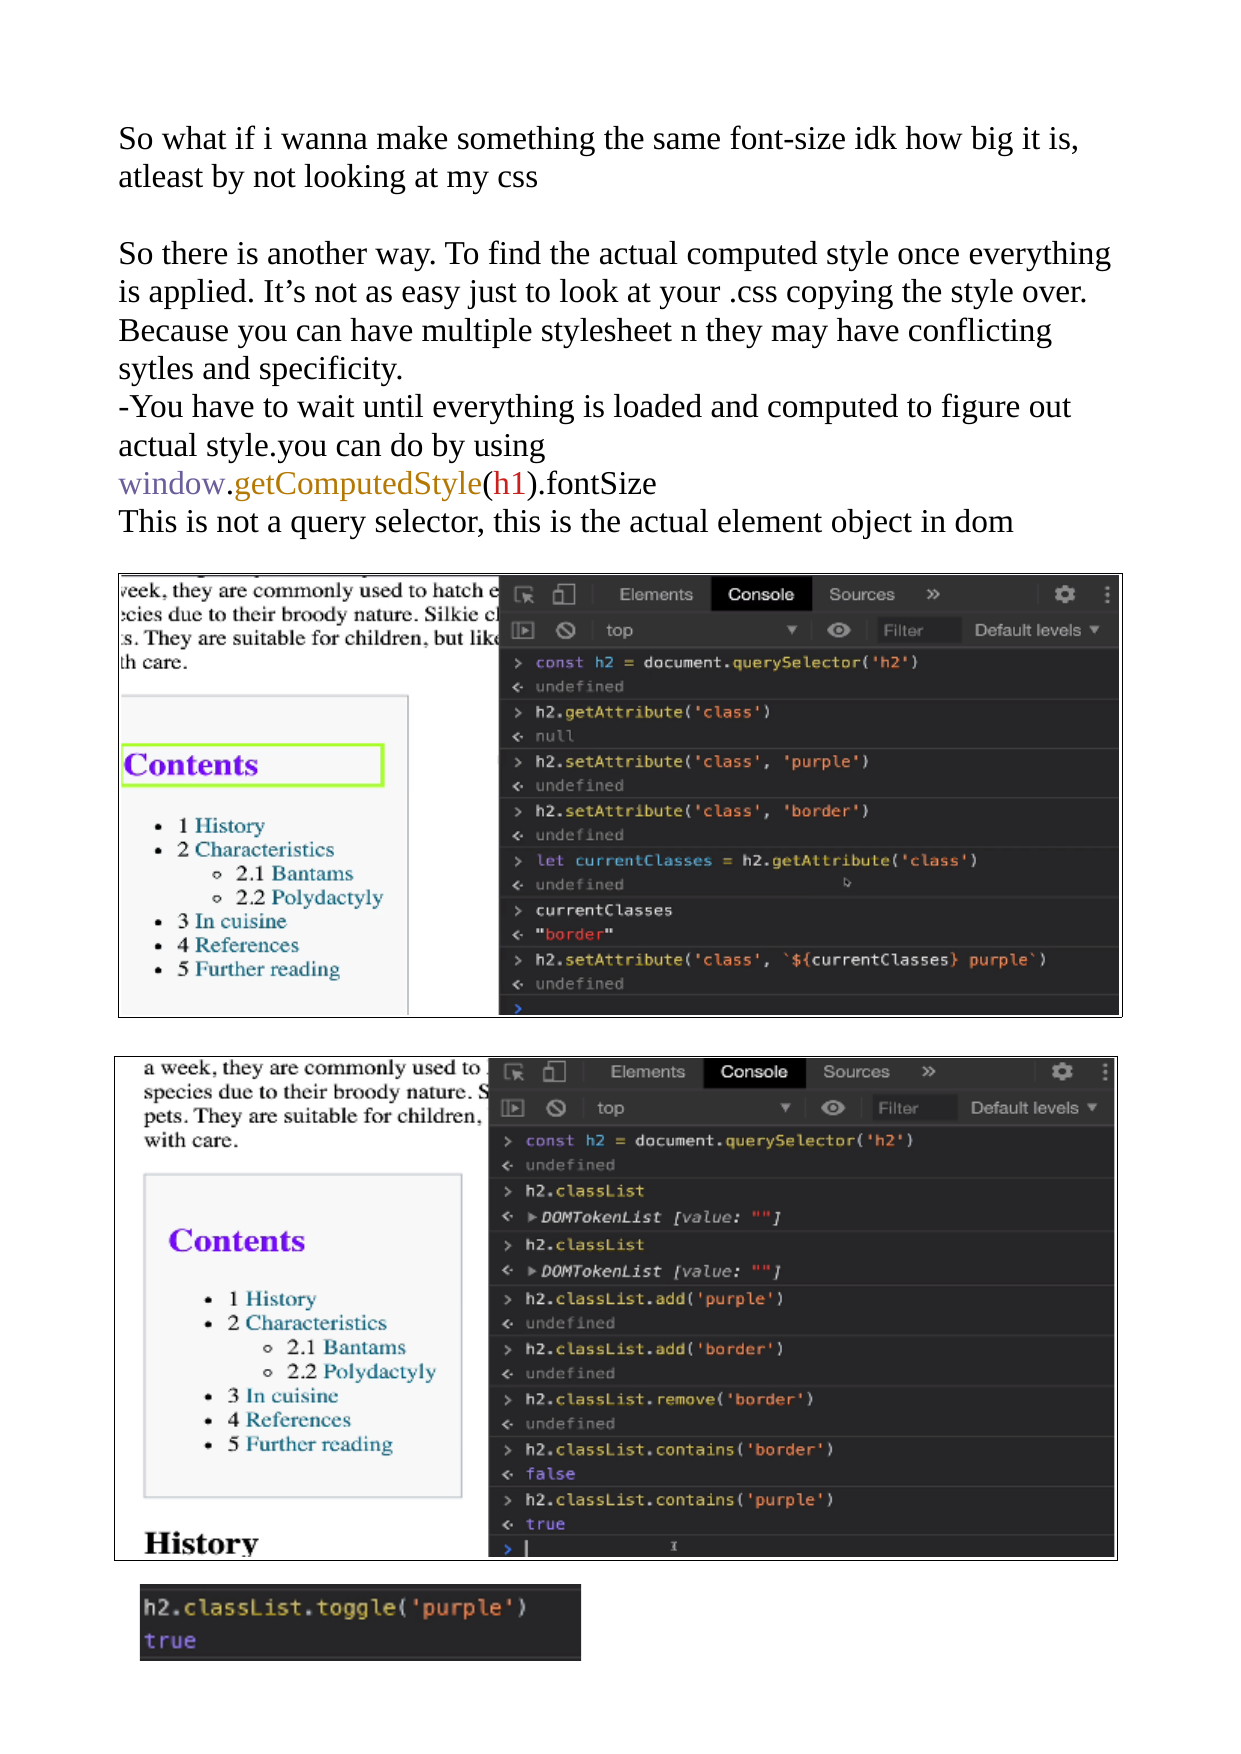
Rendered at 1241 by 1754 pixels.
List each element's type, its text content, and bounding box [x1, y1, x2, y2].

picture [116, 1058, 1115, 1557]
text Because you can have multiple stylesheet n they may have conflicting sytles and specificity. [118, 310, 1122, 386]
text -You have to wait until everything is loaded and computed to figure out actual style.you can do by using [118, 386, 1122, 463]
picture [139, 1584, 582, 1661]
text window.getComputedStyle(h1).fontSize [118, 463, 1122, 501]
text So there is another way. To find the actual computed style once everything is applied. It’s not as easy just to look at your .css copying the style over. [118, 233, 1122, 310]
picture [121, 575, 1119, 1015]
text This is not a query selector, this is the actual element object in dom [118, 501, 1122, 540]
text So what if i wanna make something the same font-size idk how big it is, atleast by not looking at my css [118, 118, 1122, 195]
